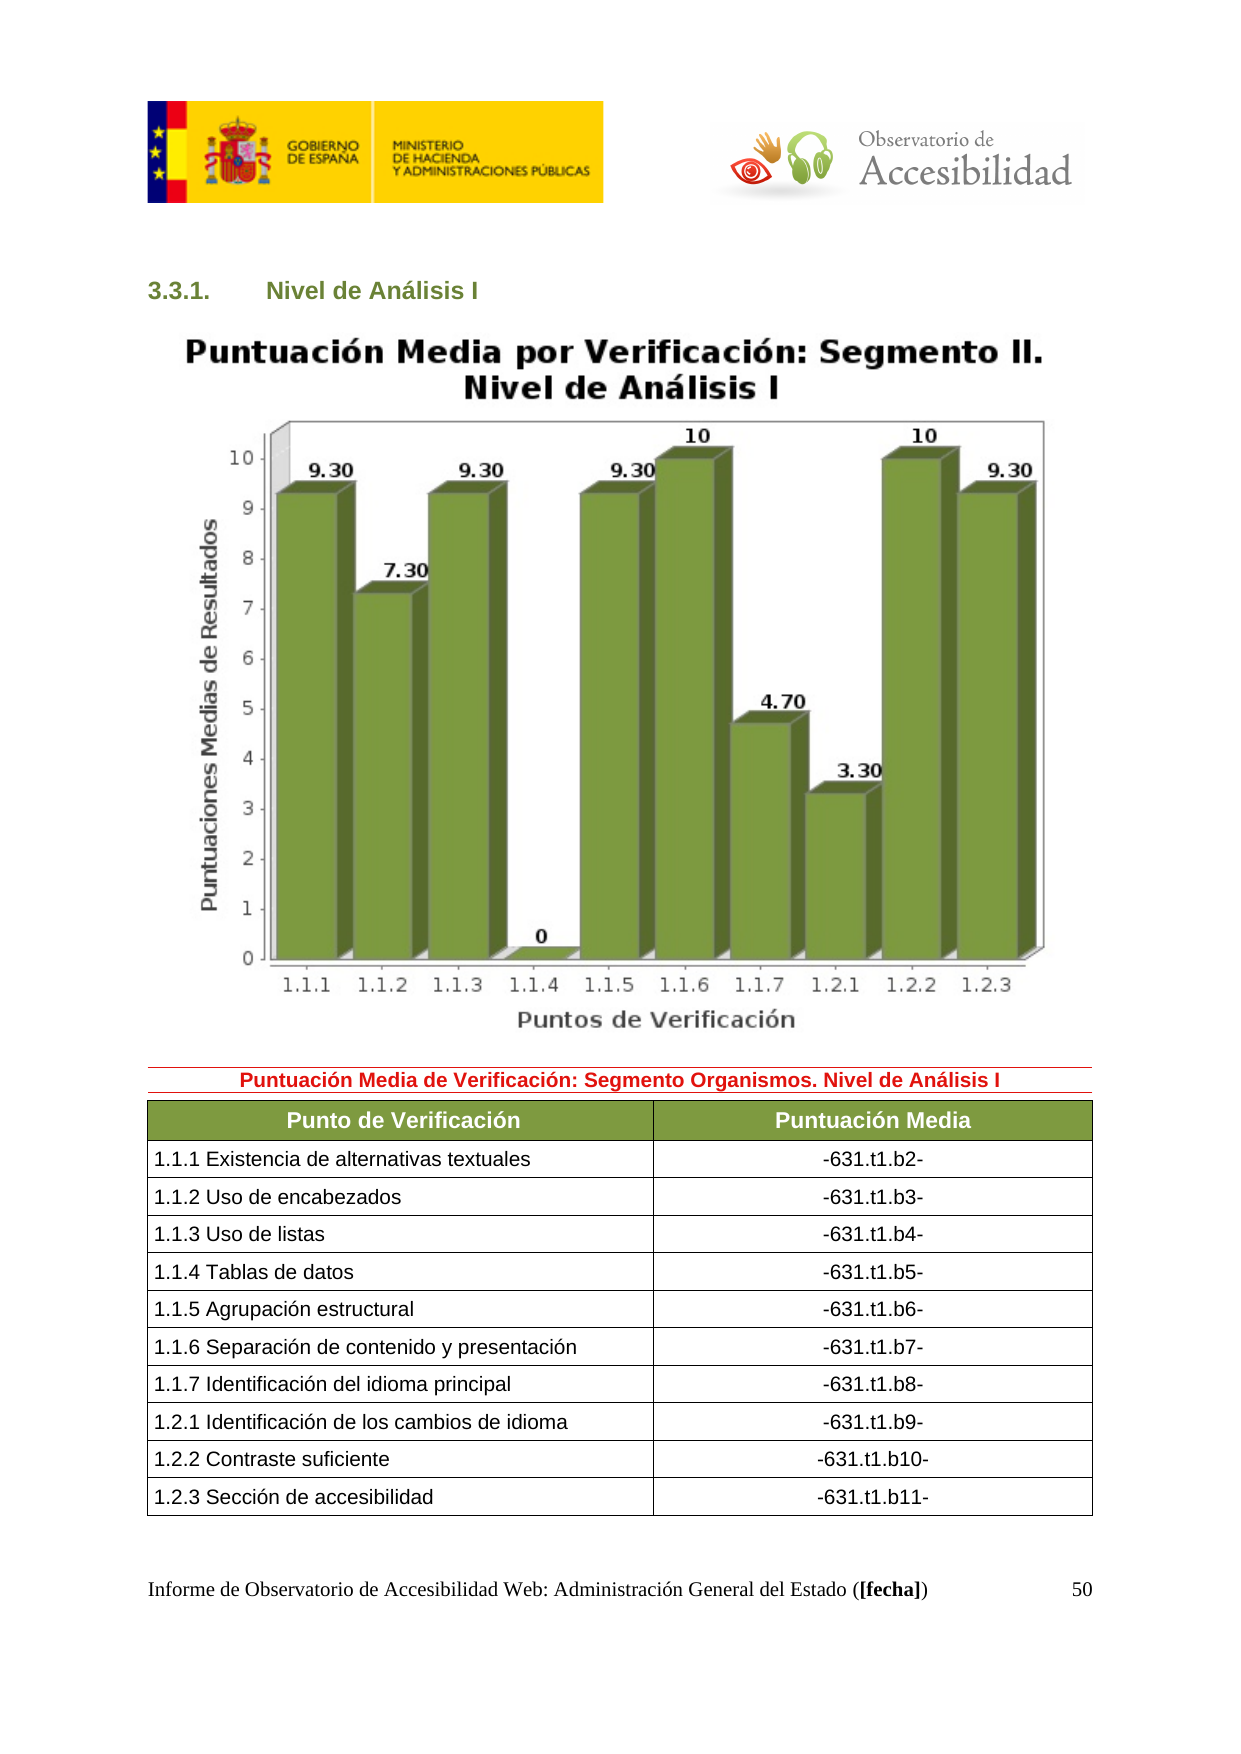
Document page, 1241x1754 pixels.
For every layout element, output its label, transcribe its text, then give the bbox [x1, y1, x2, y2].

table_cell -631.t1.b2- [654, 1141, 1092, 1177]
table_cell 1.2.1 Identificación de los cambios de idioma [148, 1403, 653, 1440]
text Puntuación Media de Verificación: Segmento Organismos. Nivel de Análisis I [148, 1068, 1092, 1092]
list Nivel de Análisis I [148, 276, 1092, 304]
table_cell -631.t1.b9- [654, 1403, 1092, 1440]
table_cell 1.1.5 Agrupación estructural [148, 1291, 653, 1327]
table_cell -631.t1.b10- [654, 1441, 1092, 1477]
table_cell 1.1.4 Tablas de datos [148, 1253, 653, 1290]
picture [178, 332, 1062, 1042]
table_cell -631.t1.b6- [654, 1291, 1092, 1327]
table_cell 1.1.6 Separación de contenido y presentación [148, 1328, 653, 1365]
table_cell 1.2.2 Contraste suficiente [148, 1441, 653, 1477]
table_header Puntuación Media [654, 1101, 1092, 1140]
table_cell 1.1.1 Existencia de alternativas textuales [148, 1141, 653, 1177]
table_cell -631.t1.b5- [654, 1253, 1092, 1290]
table_cell 1.1.3 Uso de listas [148, 1216, 653, 1252]
table_cell 1.2.3 Sección de accesibilidad [148, 1478, 653, 1515]
table_cell -631.t1.b4- [654, 1216, 1092, 1252]
table_cell 1.1.2 Uso de encabezados [148, 1178, 653, 1215]
table_cell -631.t1.b11- [654, 1478, 1092, 1515]
table_cell 1.1.7 Identificación del idioma principal [148, 1366, 653, 1402]
table_cell -631.t1.b8- [654, 1366, 1092, 1402]
picture [147, 101, 604, 203]
table_cell -631.t1.b7- [654, 1328, 1092, 1365]
table_cell -631.t1.b3- [654, 1178, 1092, 1215]
picture [710, 122, 1086, 205]
table_header Punto de Verificación [148, 1101, 653, 1140]
